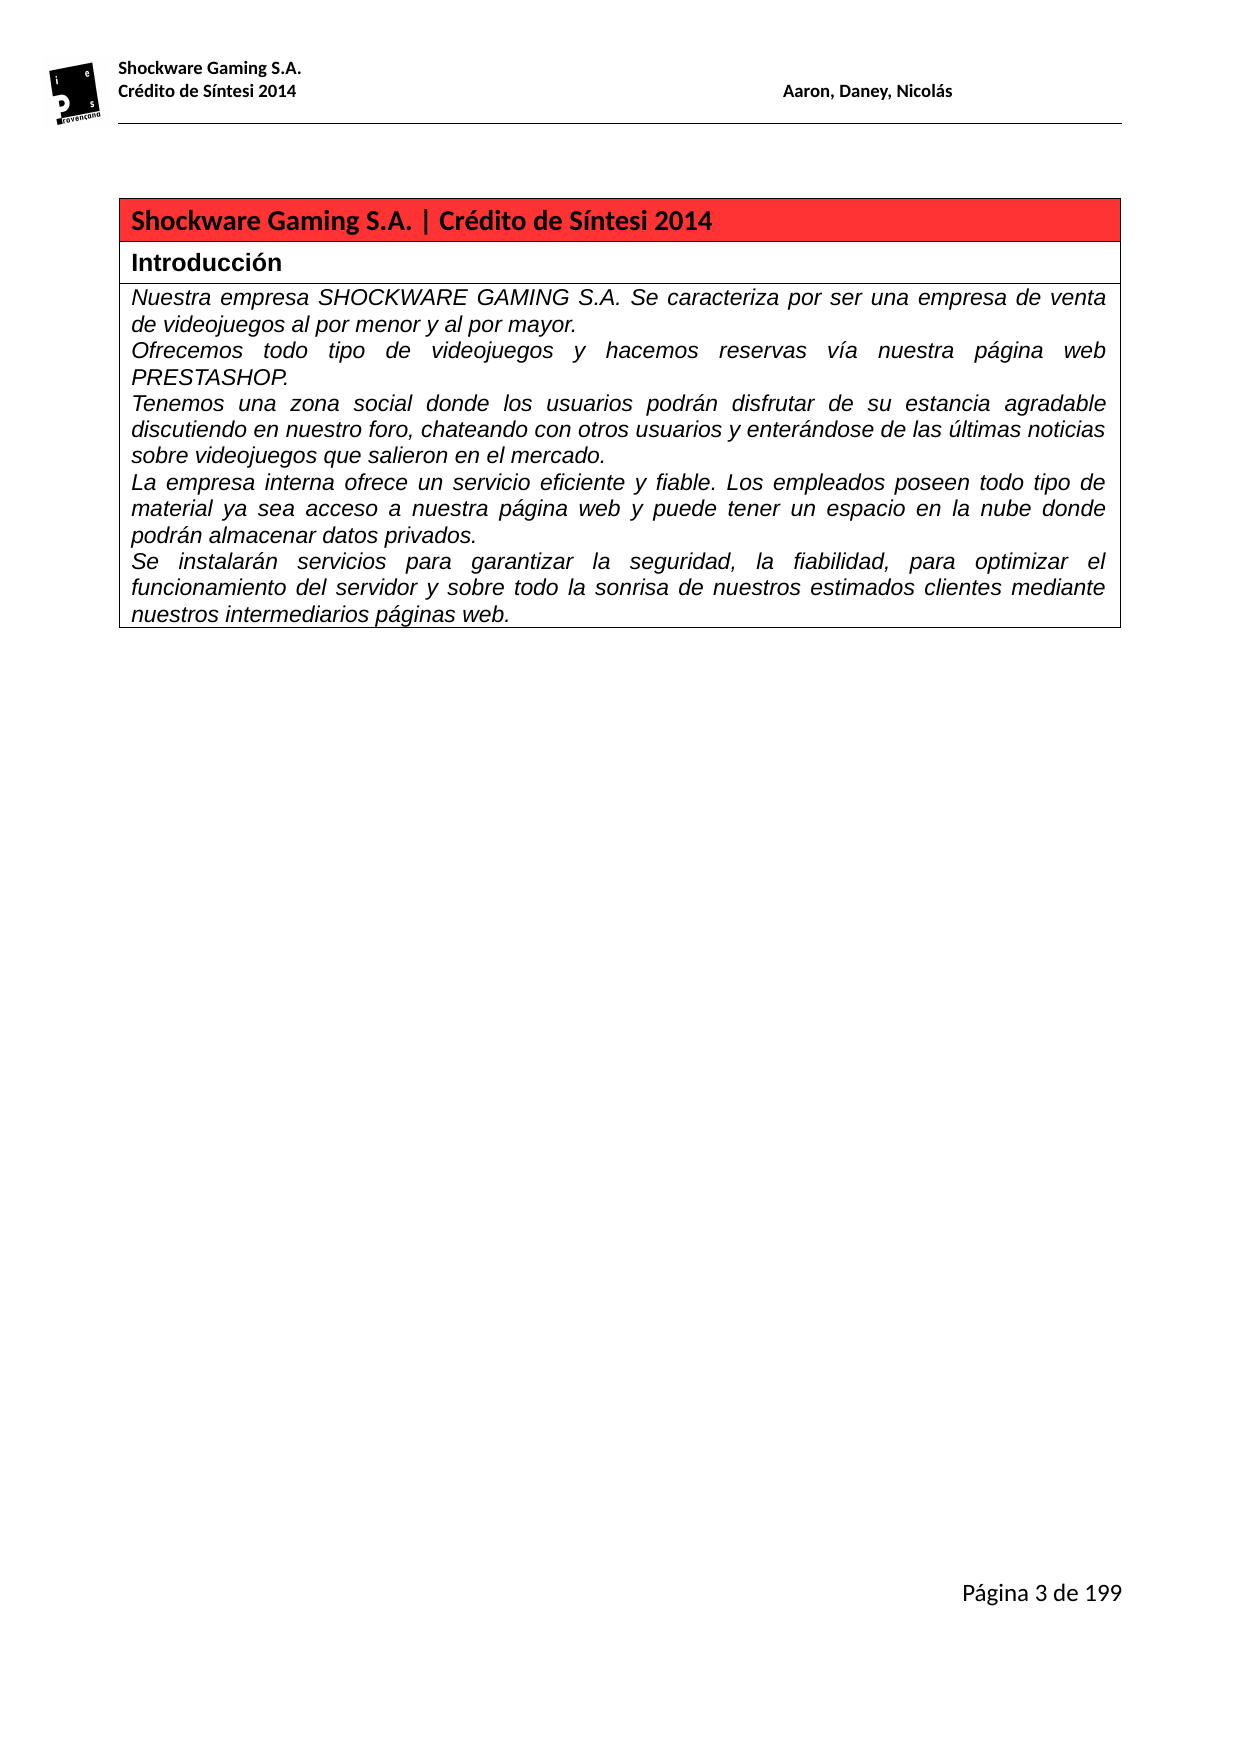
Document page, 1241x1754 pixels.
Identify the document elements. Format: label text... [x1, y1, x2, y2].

table_cell Nuestra empresa SHOCKWARE GAMING S.A. Se caracteriza por ser una empresa de venta de videojuegos al por menor y al por mayor. Ofrecemos todo tipo de videojuegos y hacemos reservas vía nuestra página web PRESTASHOP. Tenemos una zona social donde los usuarios podrán disfrutar de su estancia agradable discutiendo en nuestro foro, chateando con otros usuarios y enterándose de las últimas noticias sobre videojuegos que salieron en el mercado. La empresa interna ofrece un servicio eficiente y fiable. Los empleados poseen todo tipo de material ya sea acceso a nuestra página web y puede tener un espacio en la nube donde podrán almacenar datos privados. Se instalarán servicios para garantizar la seguridad, la fiabilidad, para optimizar el funcionamiento del servidor y sobre todo la sonrisa de nuestros estimados clientes mediante nuestros intermediarios páginas web. [120, 284, 1120, 627]
table_cell Introducción [120, 242, 1120, 283]
picture [43, 56, 110, 130]
table_header Shockware Gaming S.A. | Crédito de Síntesi 2014 [120, 199, 1120, 241]
